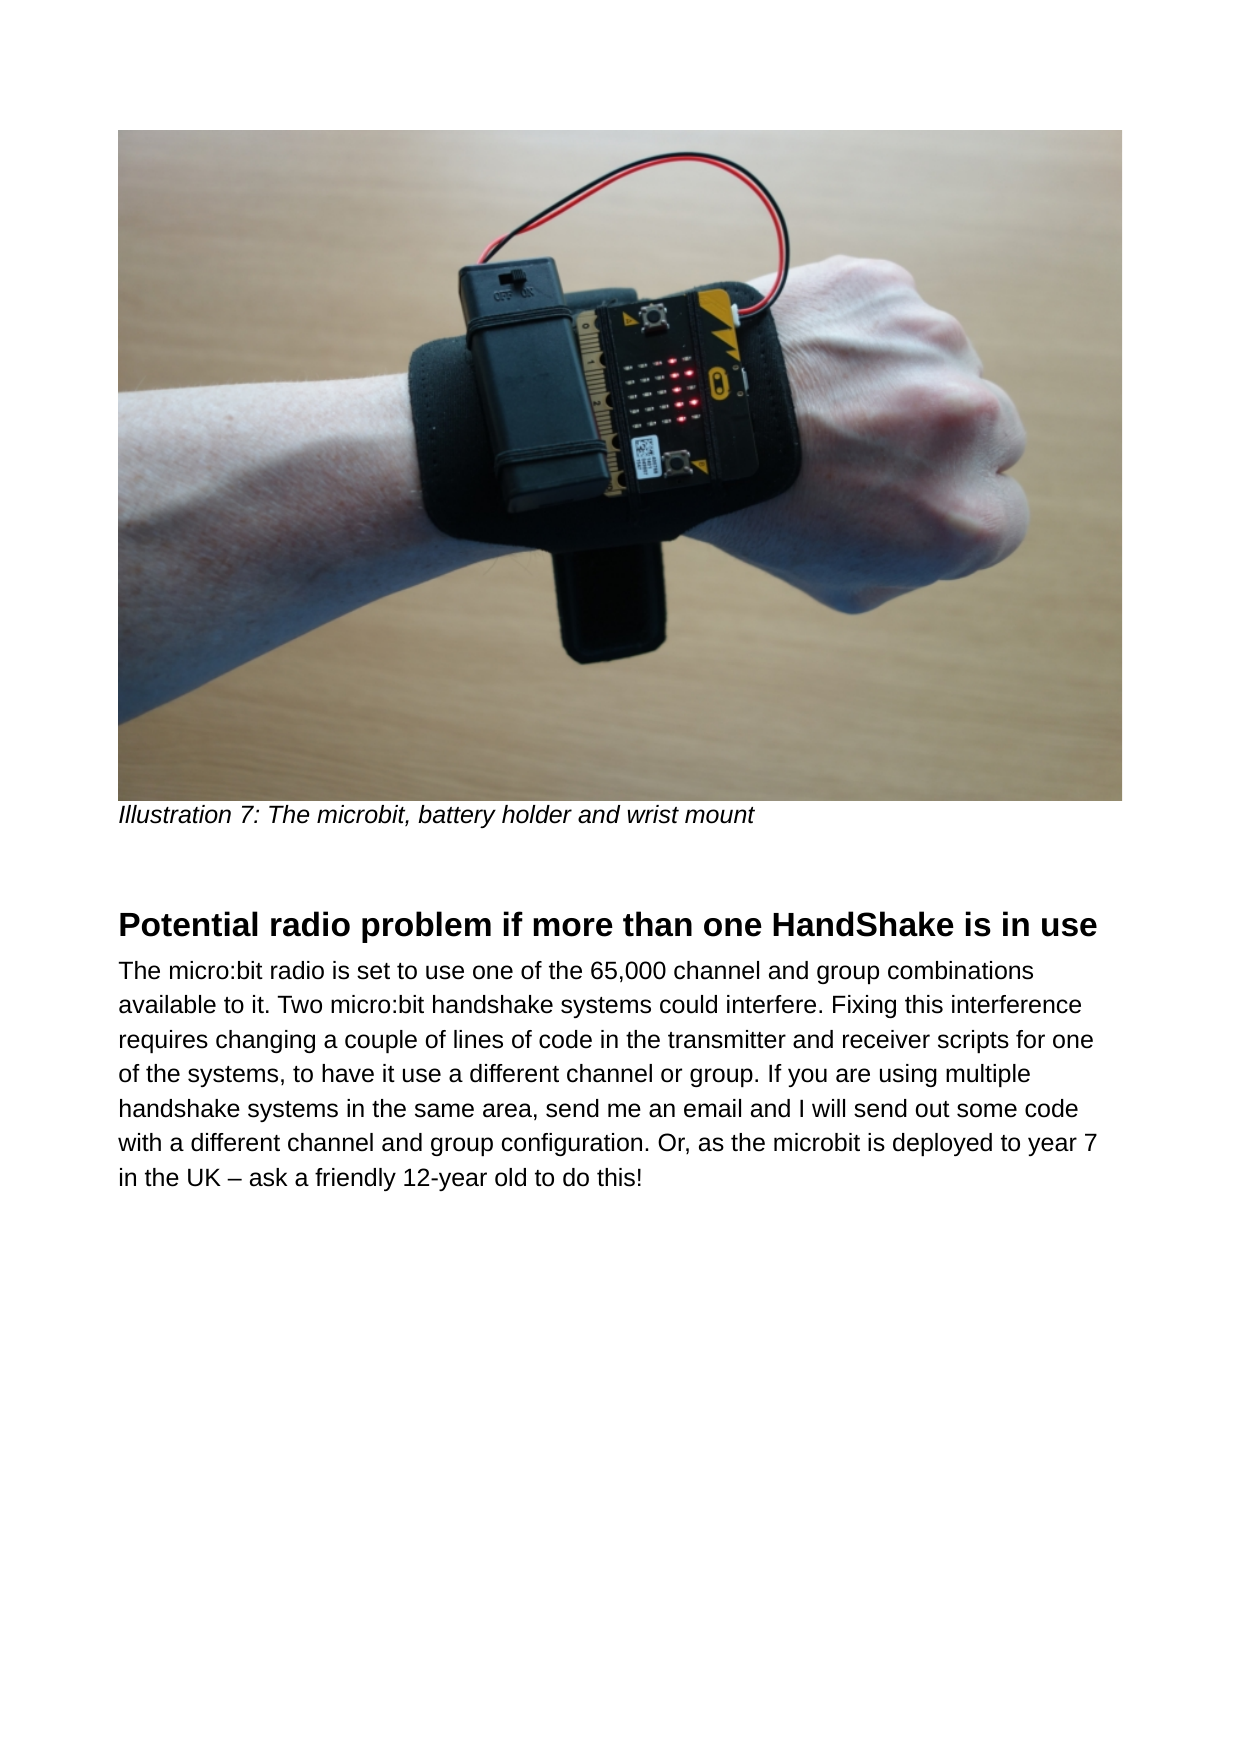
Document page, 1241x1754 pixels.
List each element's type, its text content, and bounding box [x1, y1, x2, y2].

text The micro:bit radio is set to use one of the 65,000 channel and group combinations available to it. Two micro:bit handshake systems could interfere. Fixing this interference requires changing a couple of lines of code in the transmitter and receiver scripts for one of the systems, to have it use a different channel or group. If you are using multiple handshake systems in the same area, send me an email and I will send out some code with a different channel and group configuration. Or, as the microbit is deployed to year 7 in the UK – ask a friendly 12-year old to do this! [118, 956, 1122, 1191]
picture [118, 130, 1123, 801]
subtitle Potential radio problem if more than one HandShake is in use [118, 905, 1122, 943]
text Illustration 7: The microbit, battery holder and wrist mount [118, 801, 1122, 829]
